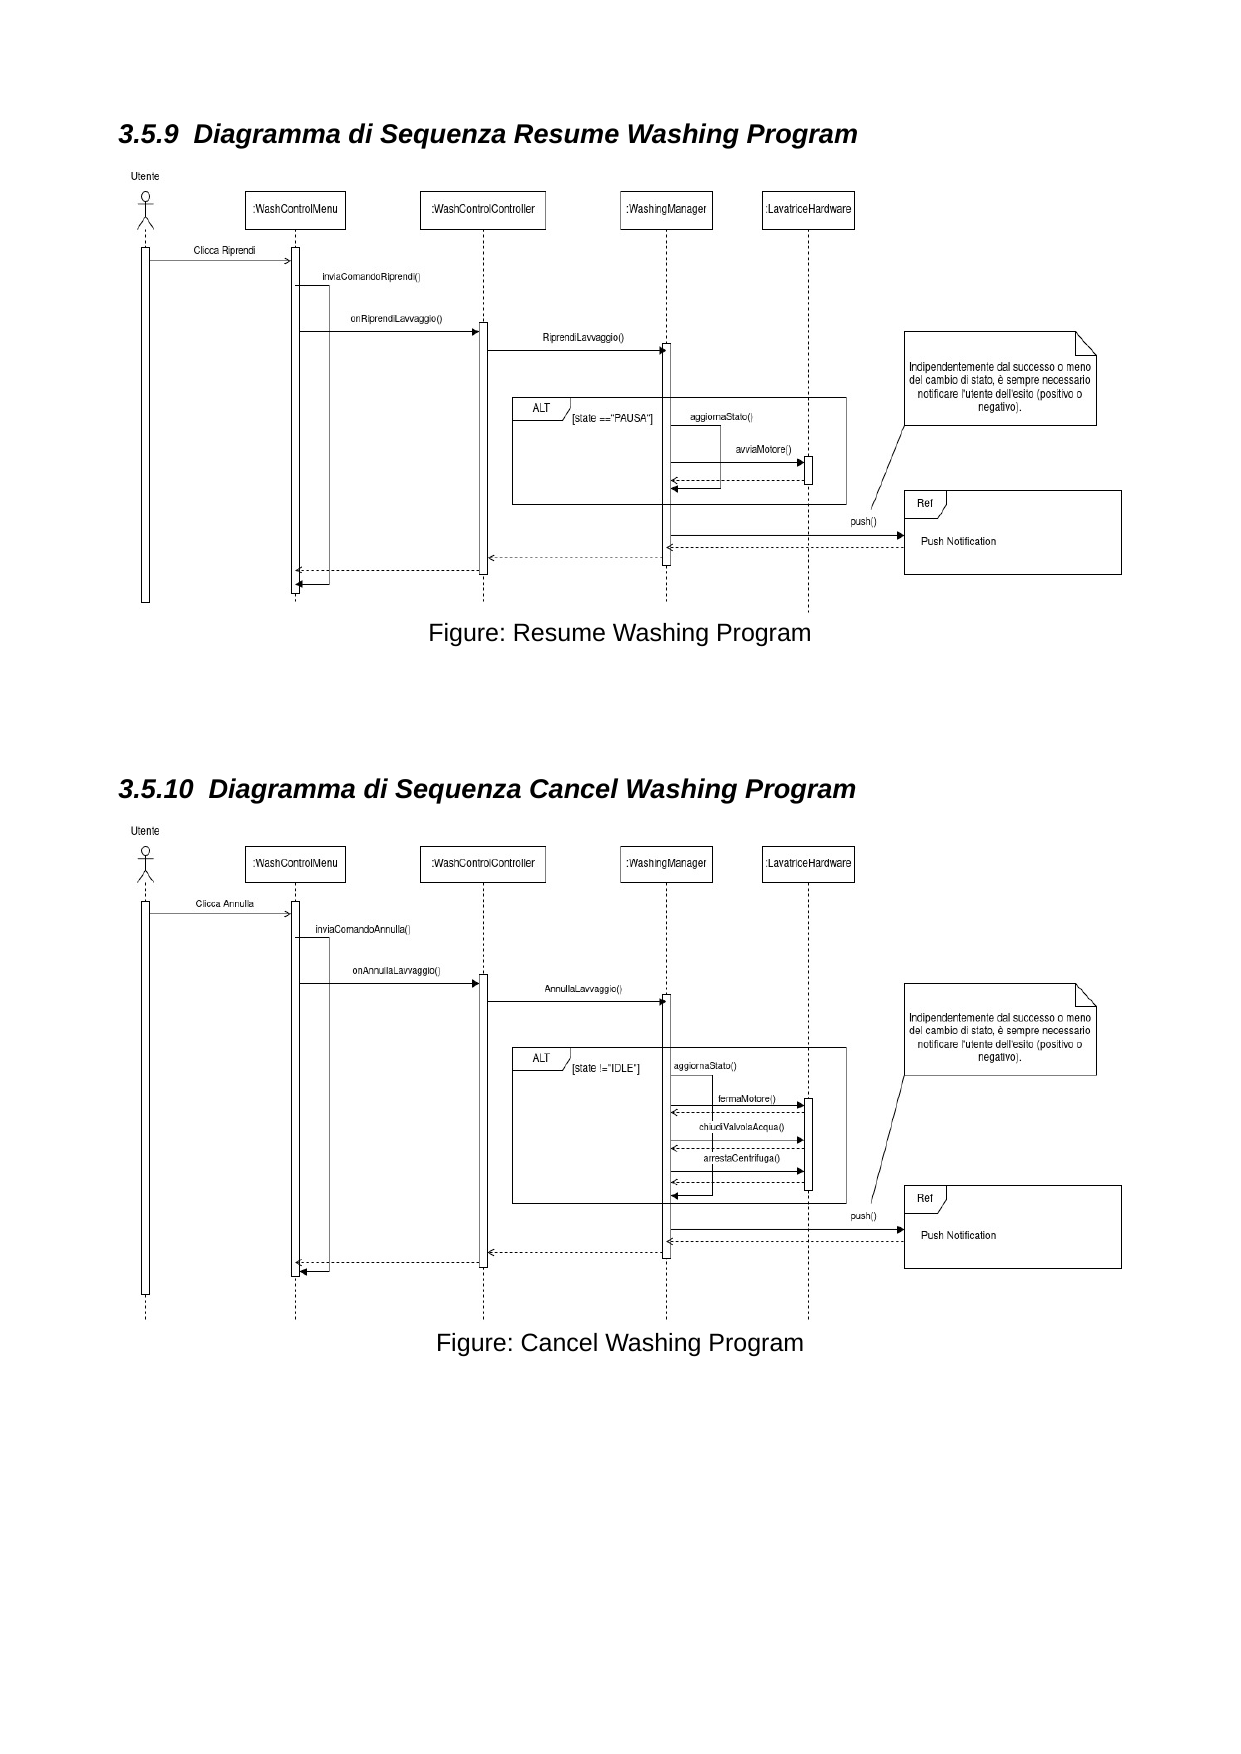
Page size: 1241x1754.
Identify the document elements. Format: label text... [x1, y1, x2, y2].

picture [118, 816, 1123, 1324]
text Figure: Resume Washing Program [118, 614, 1122, 646]
subtitle 3.5.10 Diagramma di Sequenza Cancel Washing Program [118, 773, 1122, 804]
picture [118, 161, 1123, 614]
subtitle 3.5.9 Diagramma di Sequenza Resume Washing Program [118, 118, 1122, 149]
text Figure: Cancel Washing Program [118, 1324, 1122, 1357]
